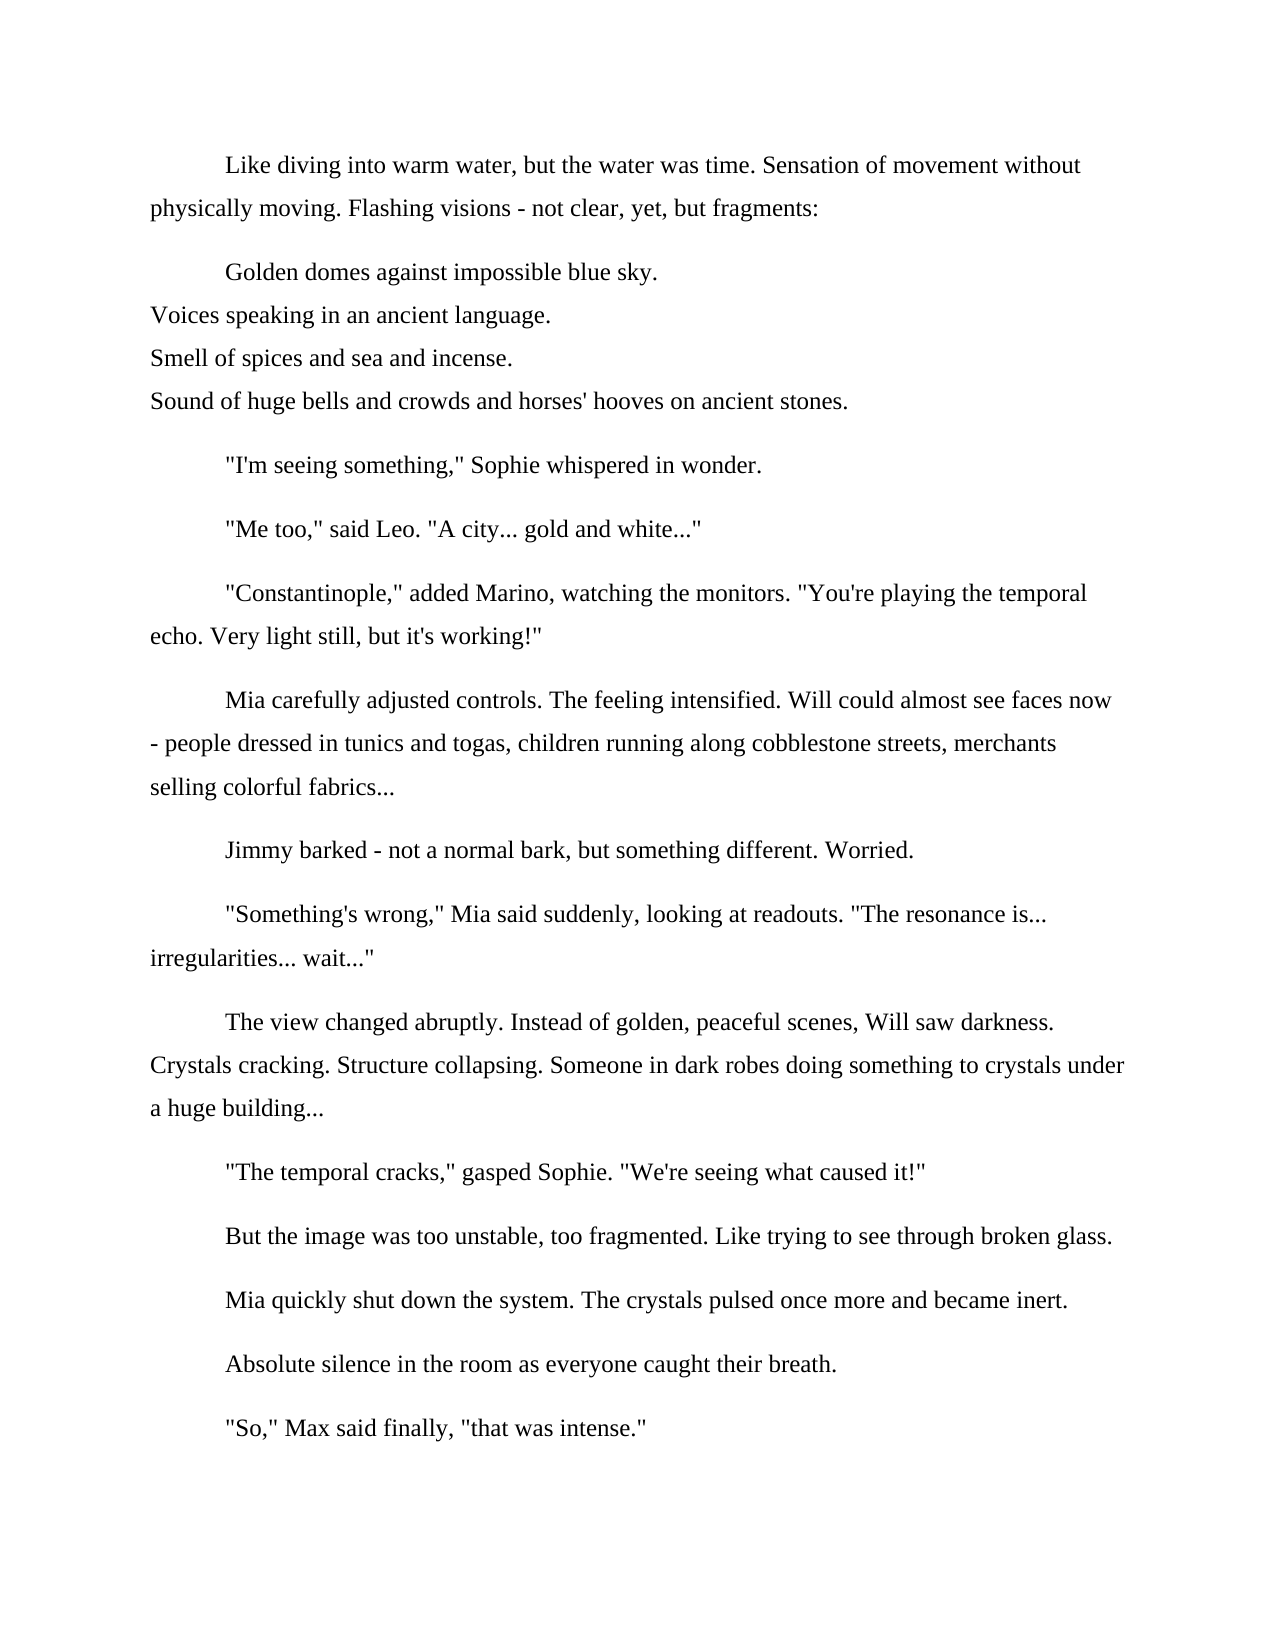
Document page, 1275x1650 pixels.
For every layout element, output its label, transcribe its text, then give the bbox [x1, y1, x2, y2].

text But the image was too unstable, too fragmented. Like trying to see through broken glass. [150, 1221, 1125, 1249]
text Like diving into warm water, but the water was time. Sensation of movement without physically moving. Flashing visions - not clear, yet, but fragments: [150, 150, 1125, 222]
text "Me too," said Leo. "A city... gold and white..." [150, 514, 1125, 543]
text Golden domes against impossible blue sky. Voices speaking in an ancient language. Smell of spices and sea and incense. Sound of huge bells and crowds and horses' hooves on ancient stones. [150, 257, 1125, 415]
text "The temporal cracks," gasped Sophie. "We're seeing what caused it!" [150, 1157, 1125, 1186]
text "Constantinople," added Marino, watching the monitors. "You're playing the temporal echo. Very light still, but it's working!" [150, 578, 1125, 650]
text The view changed abruptly. Instead of golden, peaceful scenes, Will saw darkness. Crystals cracking. Structure collapsing. Someone in dark robes doing something to crystals under a huge building... [150, 1007, 1125, 1122]
text Mia carefully adjusted controls. The feeling intensified. Will could almost see faces now - people dressed in tunics and togas, children running along cobblestone streets, merchants selling colorful fabrics... [150, 685, 1125, 800]
text Mia quickly shut down the system. The crystals pulsed once more and became inert. [150, 1285, 1125, 1313]
text "I'm seeing something," Sophie whispered in wonder. [150, 450, 1125, 479]
text "So," Max said finally, "that was intense." [150, 1413, 1125, 1441]
text "Something's wrong," Mia said suddenly, looking at readouts. "The resonance is... irregularities... wait..." [150, 899, 1125, 971]
text Jimmy barked - not a normal bark, but something different. Worried. [150, 836, 1125, 864]
text Absolute silence in the room as everyone caught their breath. [150, 1349, 1125, 1377]
